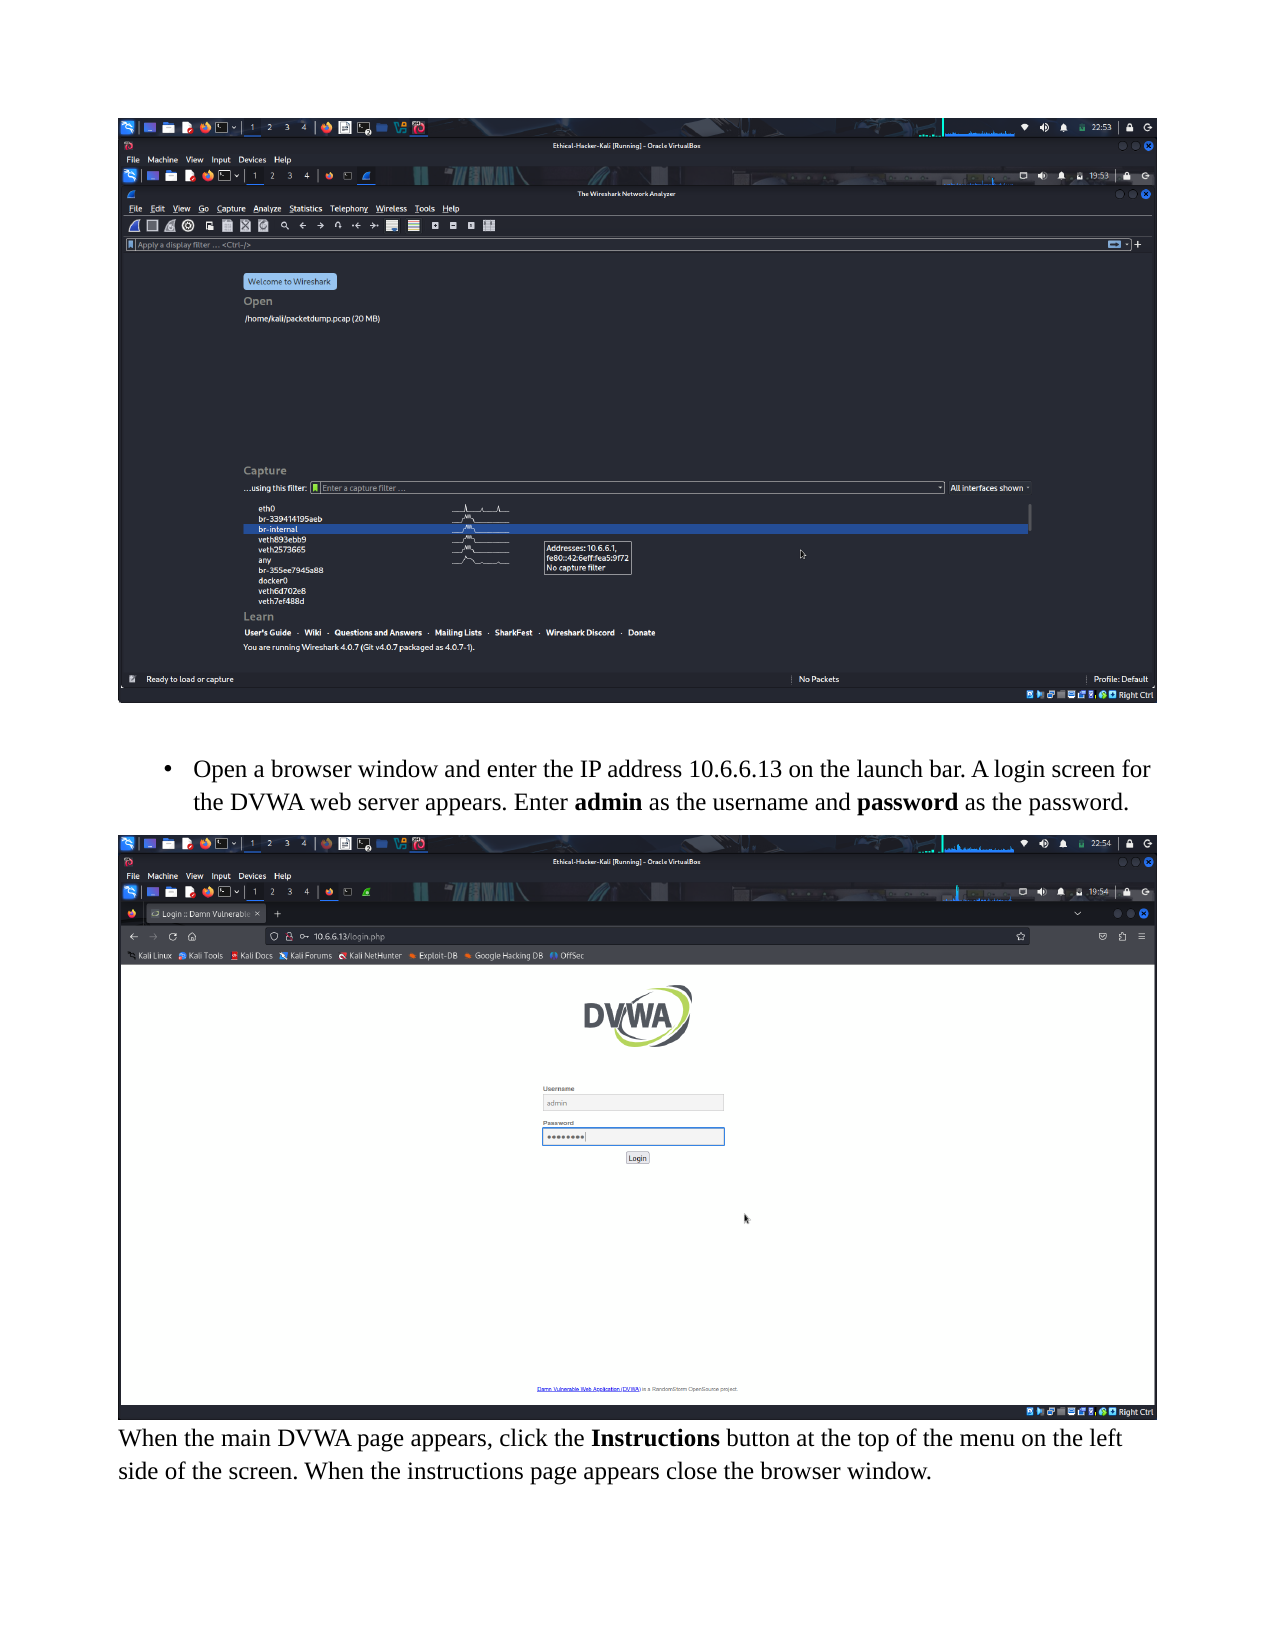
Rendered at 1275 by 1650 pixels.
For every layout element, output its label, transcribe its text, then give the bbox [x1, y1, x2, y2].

picture [118, 118, 1157, 703]
list Open a browser window and enter the IP address 10.6.6.13 on the launch bar. A login screen for the DVWA web server appears. Enter admin as the username and password as the password. [164, 754, 1157, 816]
picture [118, 835, 1157, 1420]
text When the main DVWA page appears, click the Instructions button at the top of the menu on the left side of the screen. When the instructions page appears close the browser window. [118, 1420, 1157, 1485]
